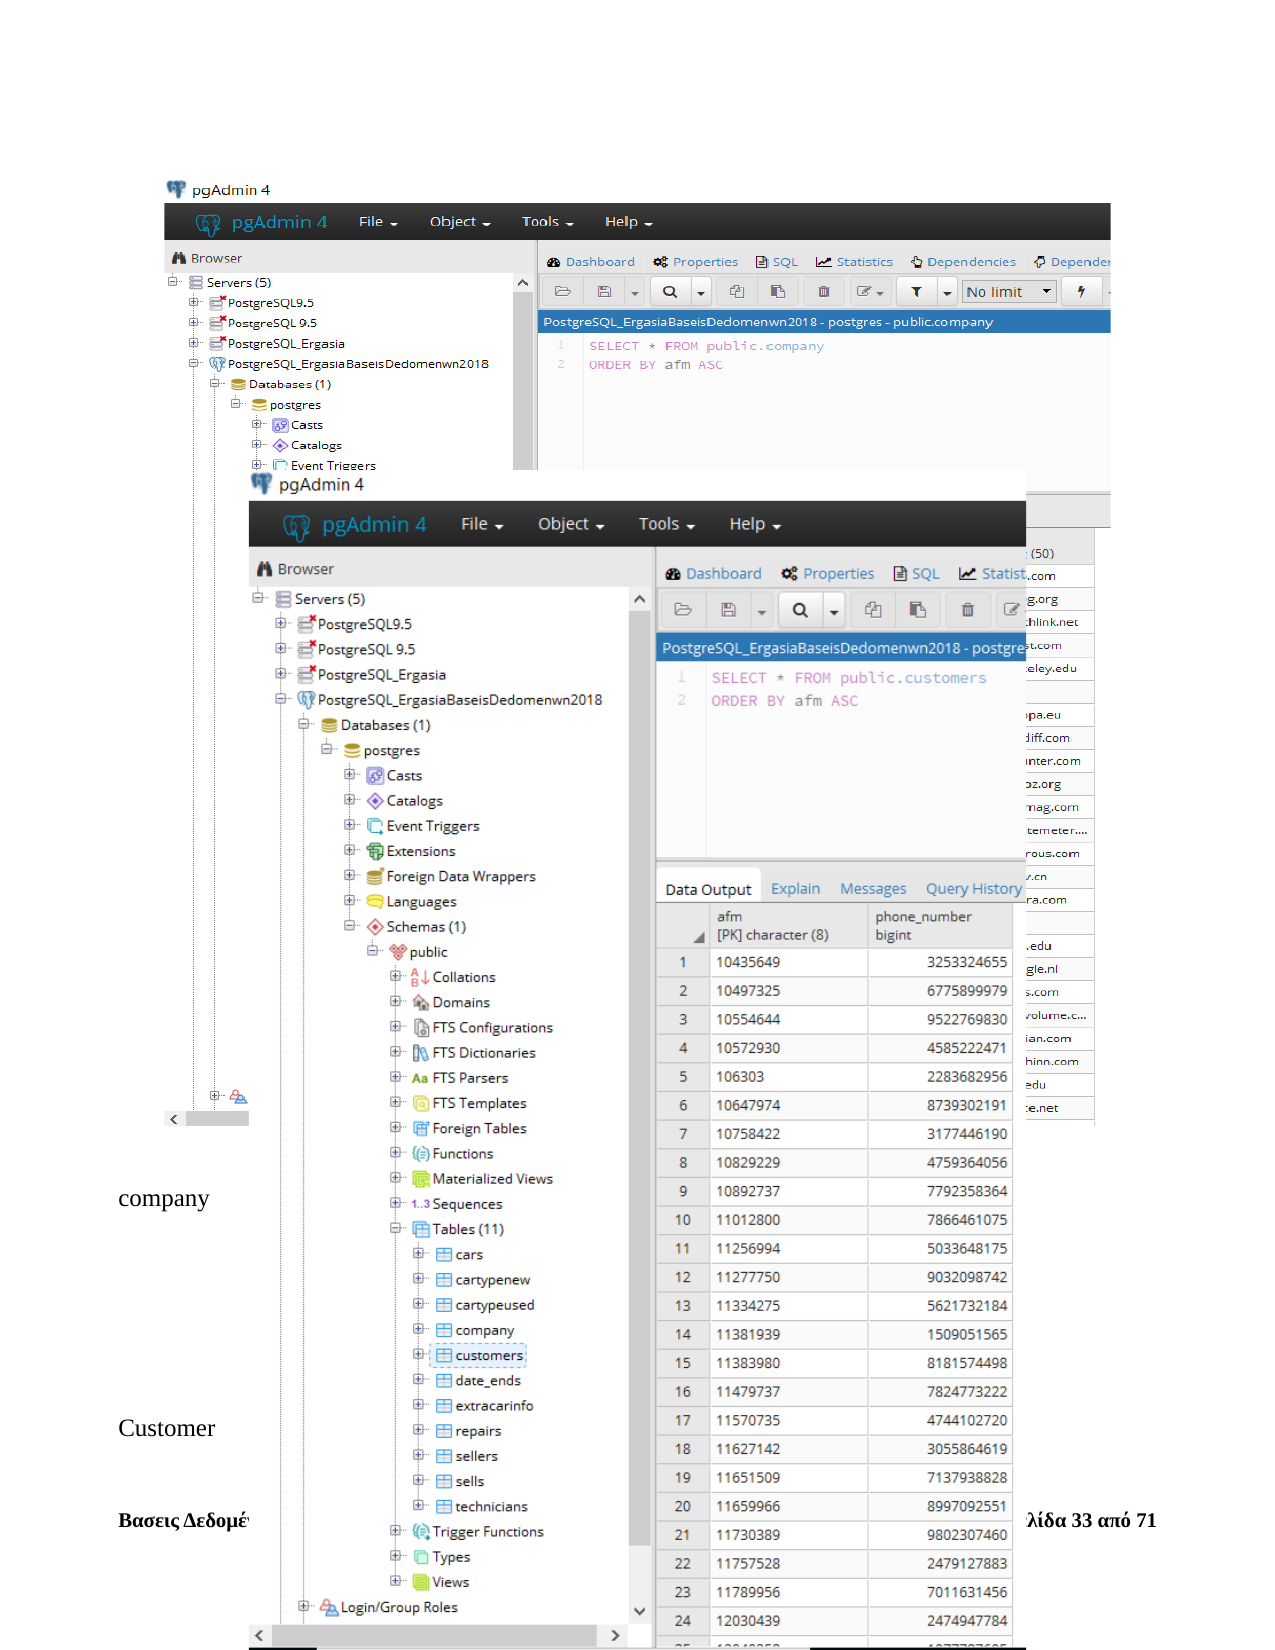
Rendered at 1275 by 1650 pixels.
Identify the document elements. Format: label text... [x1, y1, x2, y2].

text [1027, 1413, 1157, 1442]
text [1027, 1183, 1157, 1212]
text Customer [118, 1413, 248, 1442]
text company [118, 1183, 248, 1212]
picture [164, 176, 1111, 1650]
